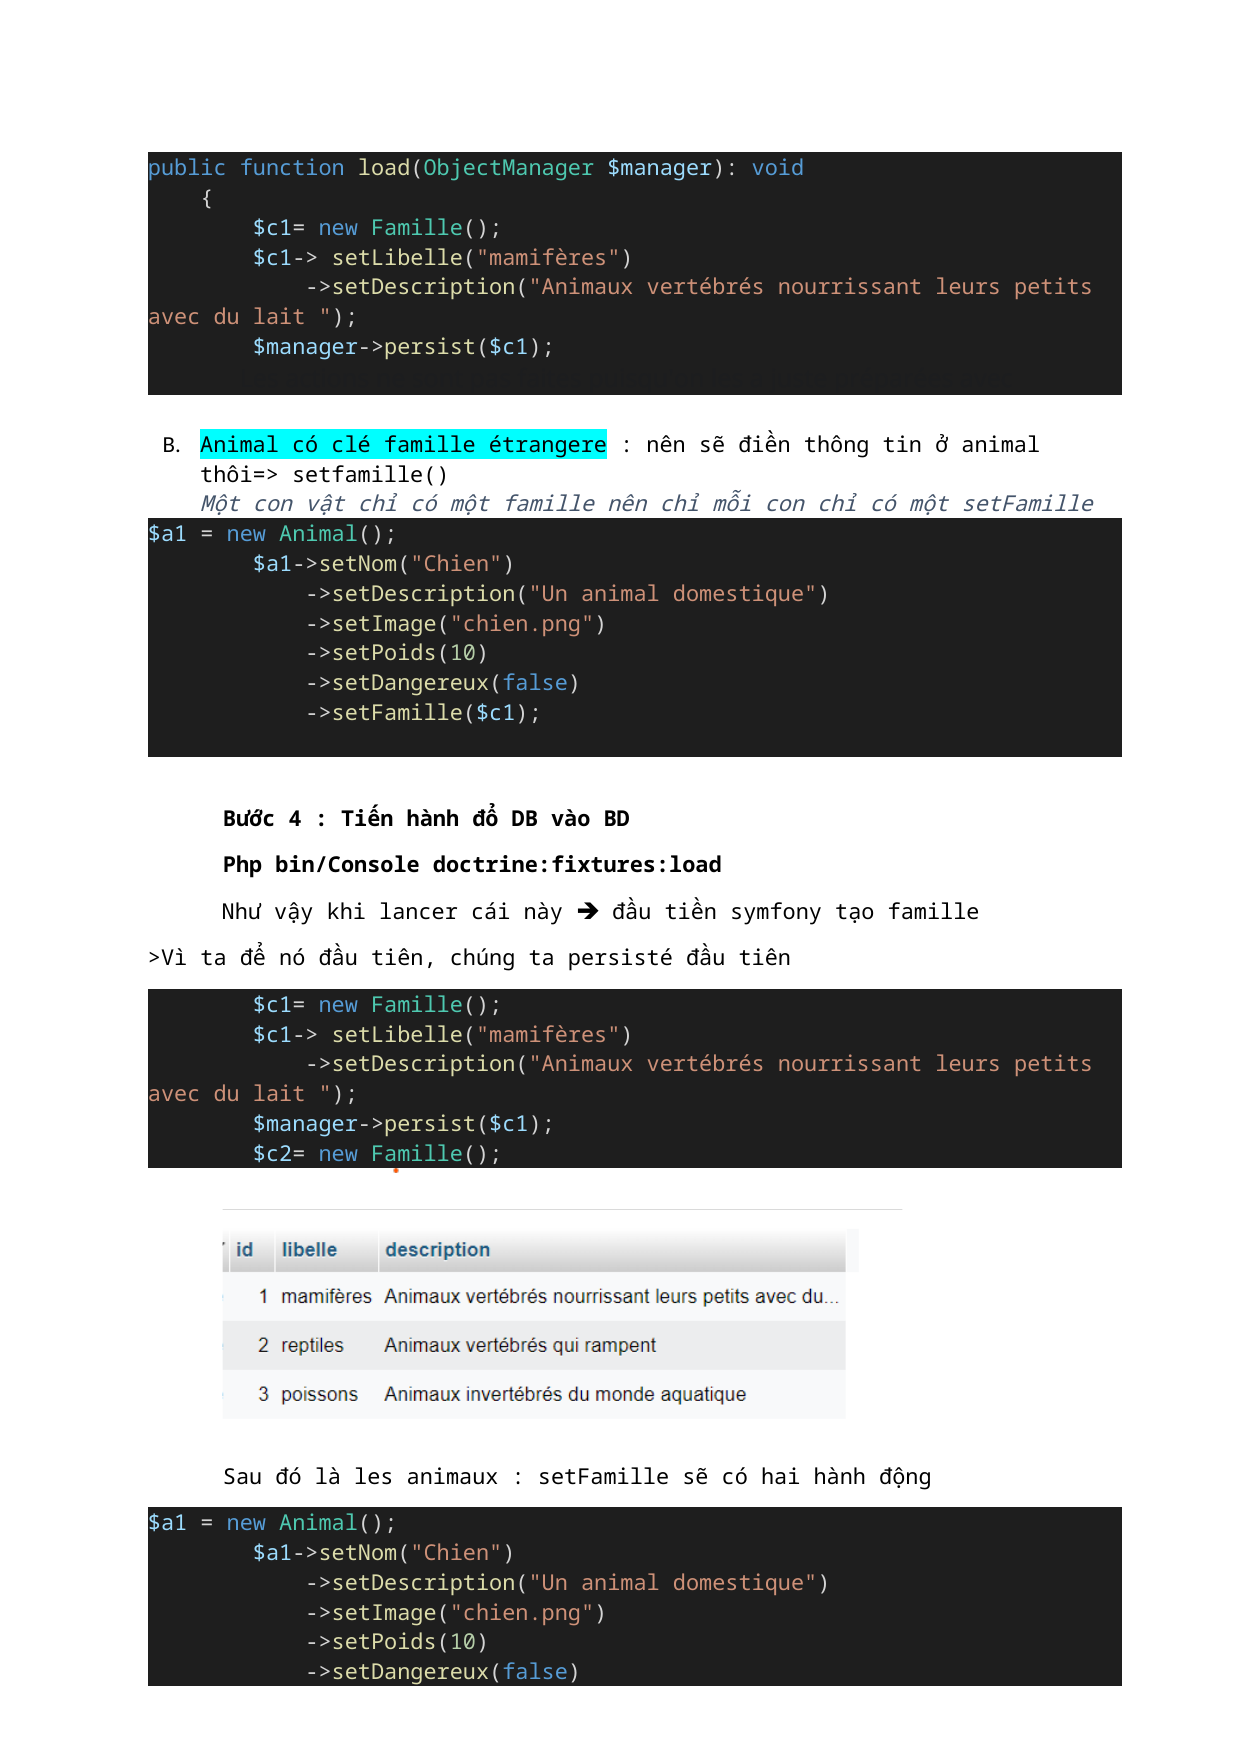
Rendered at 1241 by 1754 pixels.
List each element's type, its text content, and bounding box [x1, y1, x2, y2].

text ->setImage("chien.png") [148, 1596, 1122, 1626]
text $a1->setNom("Chien") [148, 548, 1122, 578]
text $c1= new Famille(); [148, 989, 1122, 1019]
text $a1 = new Animal(); [148, 518, 1122, 548]
text public function load(ObjectManager $manager): void [148, 152, 1122, 182]
text Như vậy khi lancer cái này  đầu tiền symfony tạo famille [148, 896, 1122, 926]
list Một con vật chỉ có một famille nên chỉ mỗi con chỉ có một setFamille [200, 488, 1122, 518]
text $manager->persist($c1); [148, 1108, 1122, 1138]
text $a1 = new Animal(); [148, 1507, 1122, 1537]
text $manager->persist($c1); [148, 331, 1122, 361]
text ->setDangereux(false) [148, 667, 1122, 697]
text ->setFamille($c1); [148, 697, 1122, 727]
text $c1= new Famille(); [148, 212, 1122, 242]
text { [148, 182, 1122, 212]
list Php bin/Console doctrine:fixtures:load [223, 849, 1122, 879]
text Les actions ne sont pas faites puisqu'on les a juste préparées avec [148, 361, 1122, 395]
text ->setDescription("Animaux vertébrés nourrissant leurs petits avec du lait "); [148, 271, 1122, 331]
text ->setDescription("Animaux vertébrés nourrissant leurs petits avec du lait "); [148, 1048, 1122, 1108]
text ->setImage("chien.png") [148, 608, 1122, 637]
text ->setPoids(10) [148, 637, 1122, 667]
text ->setDescription("Un animal domestique") [148, 1567, 1122, 1596]
text ->setDescription("Un animal domestique") [148, 578, 1122, 608]
text $c1-> setLibelle("mamifères") [148, 242, 1122, 271]
text >Vì ta để nó đầu tiên, chúng ta persisté đầu tiên [148, 942, 1122, 972]
text ->setPoids(10) [148, 1626, 1122, 1656]
text $c1-> setLibelle("mamifères") [148, 1019, 1122, 1048]
list Bước 4 : Tiến hành đổ DB vào BD [223, 803, 1122, 833]
list Sau đó là les animaux : setFamille sẽ có hai hành động [223, 1461, 1122, 1490]
list Animal có clé famille étrangere : nên sẽ điền thông tin ở animal thôi=> setfamille() [162, 429, 1122, 488]
text ->setDangereux(false) [148, 1656, 1122, 1686]
text $c2= new Famille(); [148, 1138, 1122, 1168]
text $a1->setNom("Chien") [148, 1537, 1122, 1567]
